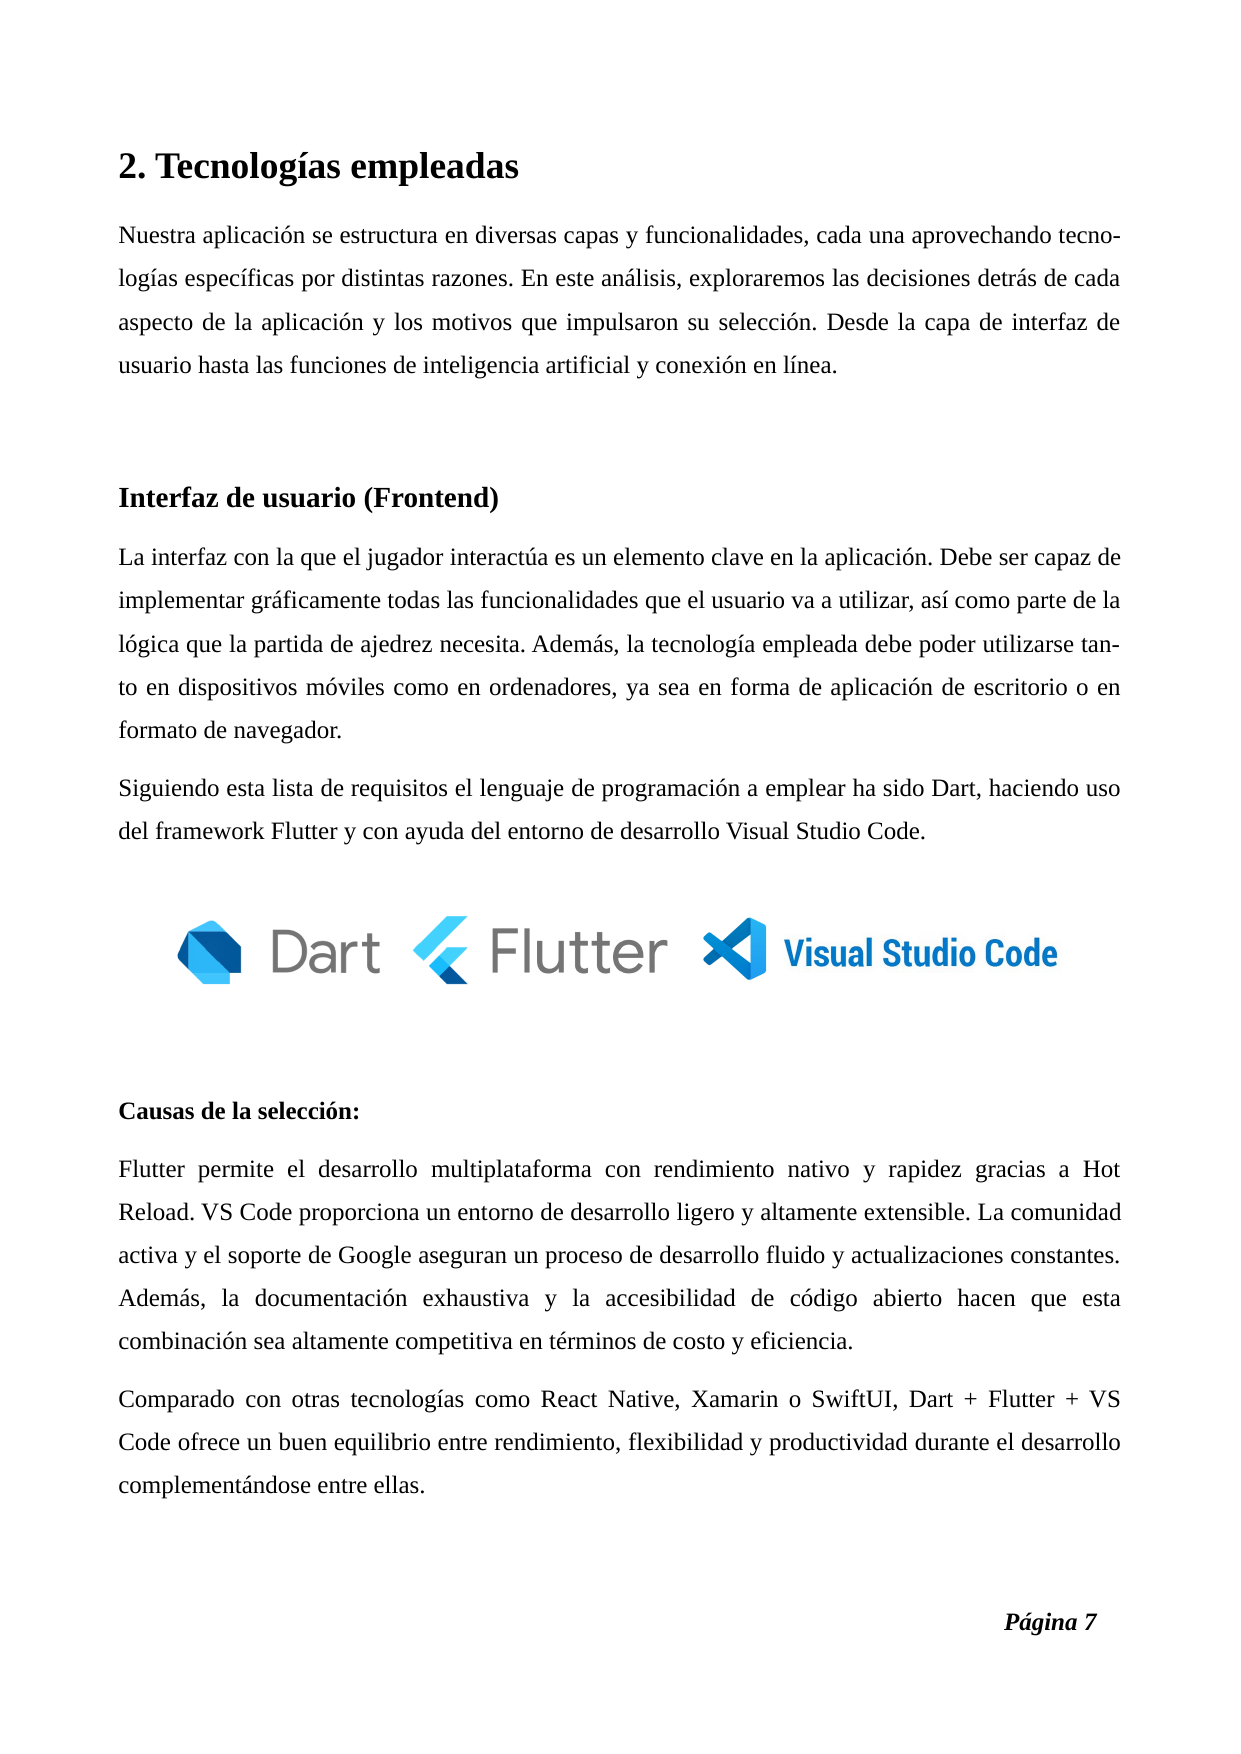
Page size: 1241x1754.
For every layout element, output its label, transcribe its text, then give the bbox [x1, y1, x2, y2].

text Nuestra aplicación se estructura en diversas capas y funcionalidades, cada una aprovechando tecno- logías específicas por distintas razones. En este análisis, exploraremos las decisiones detrás de cada aspecto de la aplicación y los motivos que impulsaron su selección. Desde la capa de interfaz de usuario hasta las funciones de inteligencia artificial y conexión en línea. [118, 220, 1122, 378]
text Comparado con otras tecnologías como React Native, Xamarin o SwiftUI, Dart + Flutter + VS Code ofrece un buen equilibrio entre rendimiento, flexibilidad y productividad durante el desarrollo complementándose entre ellas. [118, 1384, 1122, 1499]
picture [118, 873, 1123, 1024]
subtitle Interfaz de usuario (Frontend) [118, 480, 1122, 513]
text Causas de la selección: [118, 1096, 1122, 1125]
text Siguiendo esta lista de requisitos el lenguaje de programación a emplear ha sido Dart, haciendo uso del framework Flutter y con ayuda del entorno de desarrollo Visual Studio Code. [118, 773, 1122, 844]
text Flutter permite el desarrollo multiplataforma con rendimiento nativo y rapidez gracias a Hot Reload. VS Code proporciona un entorno de desarrollo ligero y altamente extensible. La comunidad activa y el soporte de Google aseguran un proceso de desarrollo fluido y actualizaciones constantes. Además, la documentación exhaustiva y la accesibilidad de código abierto hacen que esta combinación sea altamente competitiva en términos de costo y eficiencia. [118, 1154, 1122, 1355]
subtitle 2. Tecnologías empleadas [118, 143, 1122, 186]
text La interfaz con la que el jugador interactúa es un elemento clave en la aplicación. Debe ser capaz de implementar gráficamente todas las funcionalidades que el usuario va a utilizar, así como parte de la lógica que la partida de ajedrez necesita. Además, la tecnología empleada debe poder utilizarse tan- to en dispositivos móviles como en ordenadores, ya sea en forma de aplicación de escritorio o en formato de navegador. [118, 542, 1122, 744]
